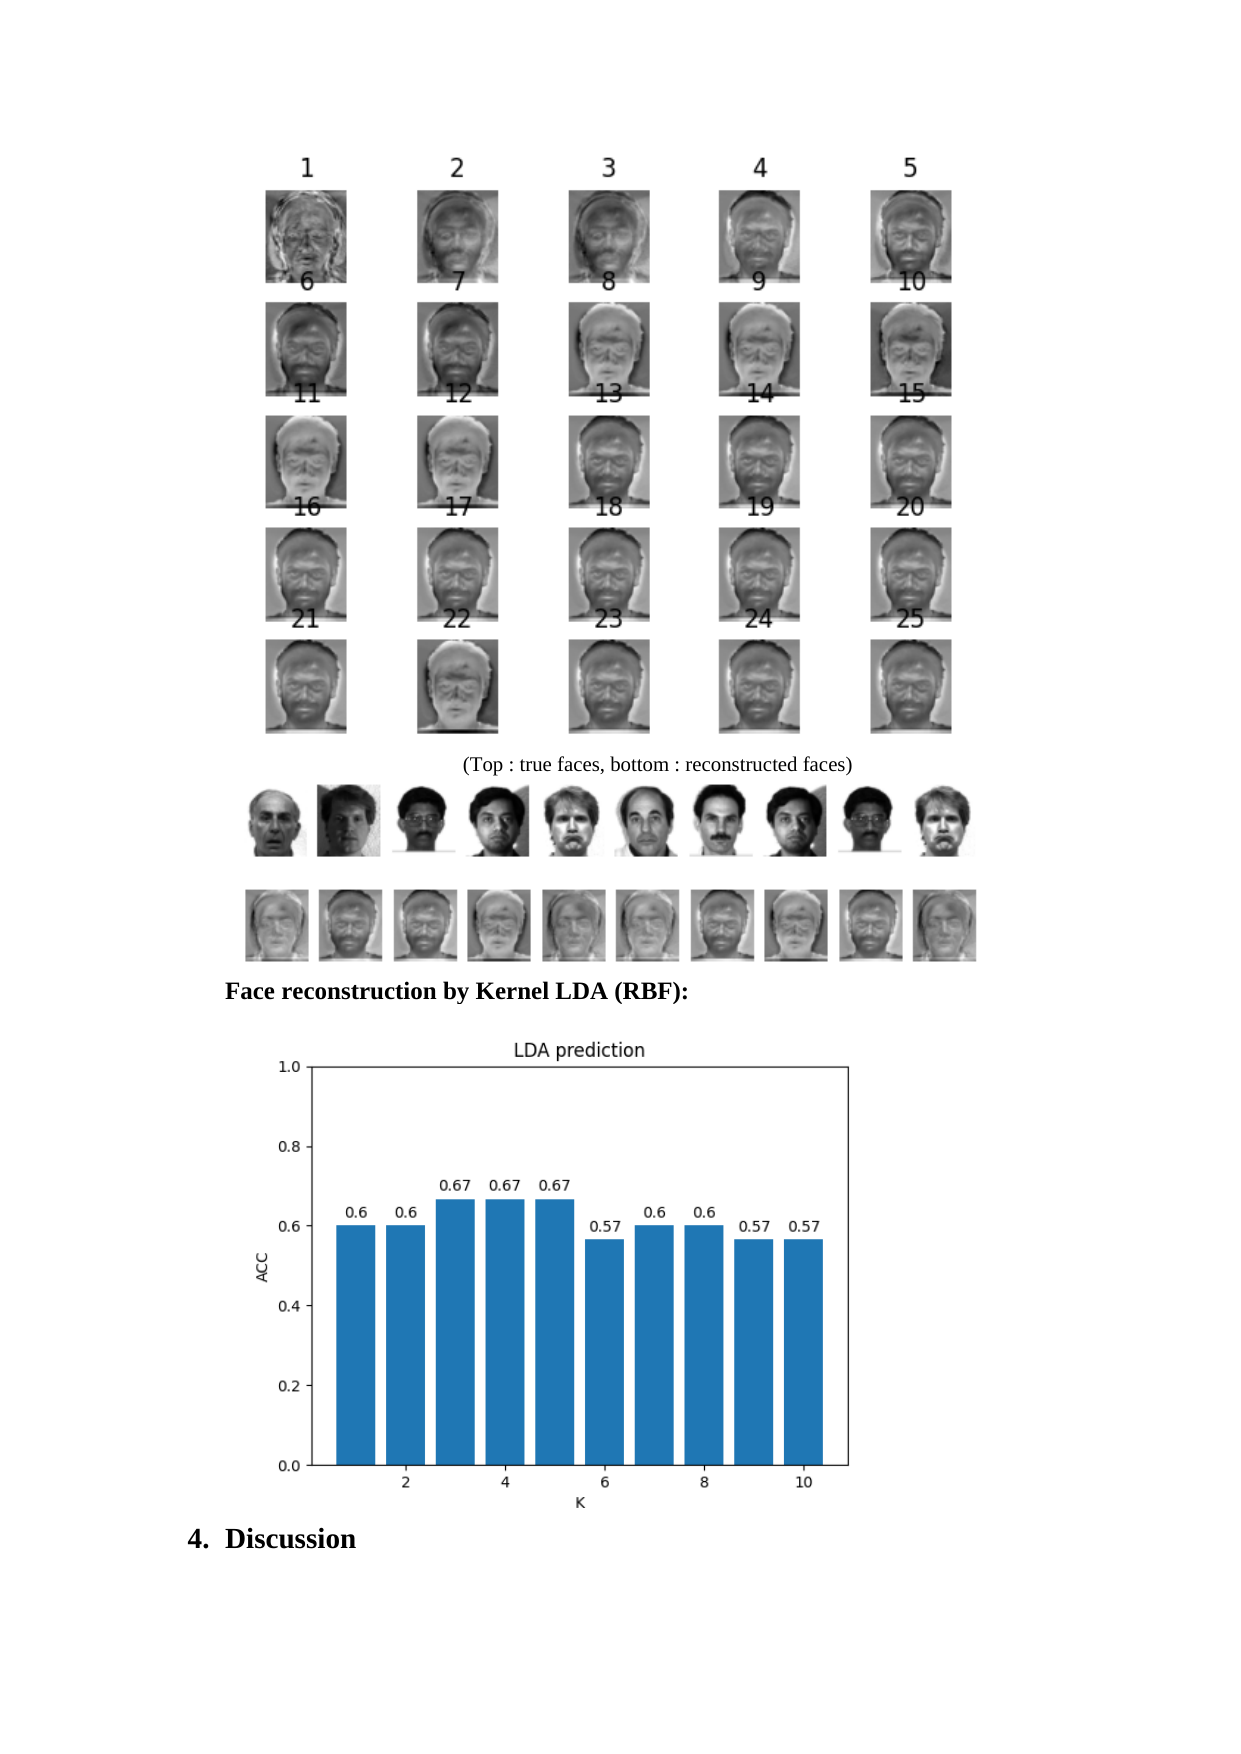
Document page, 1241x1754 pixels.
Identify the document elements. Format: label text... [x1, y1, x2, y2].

picture [225, 150, 989, 753]
text (Top : true faces, bottom : reconstructed faces) [225, 752, 1090, 776]
text Face reconstruction by Kernel LDA (RBF): [225, 976, 1090, 1004]
list Discussion [187, 1521, 1090, 1555]
picture [225, 776, 988, 976]
picture [225, 1004, 917, 1522]
